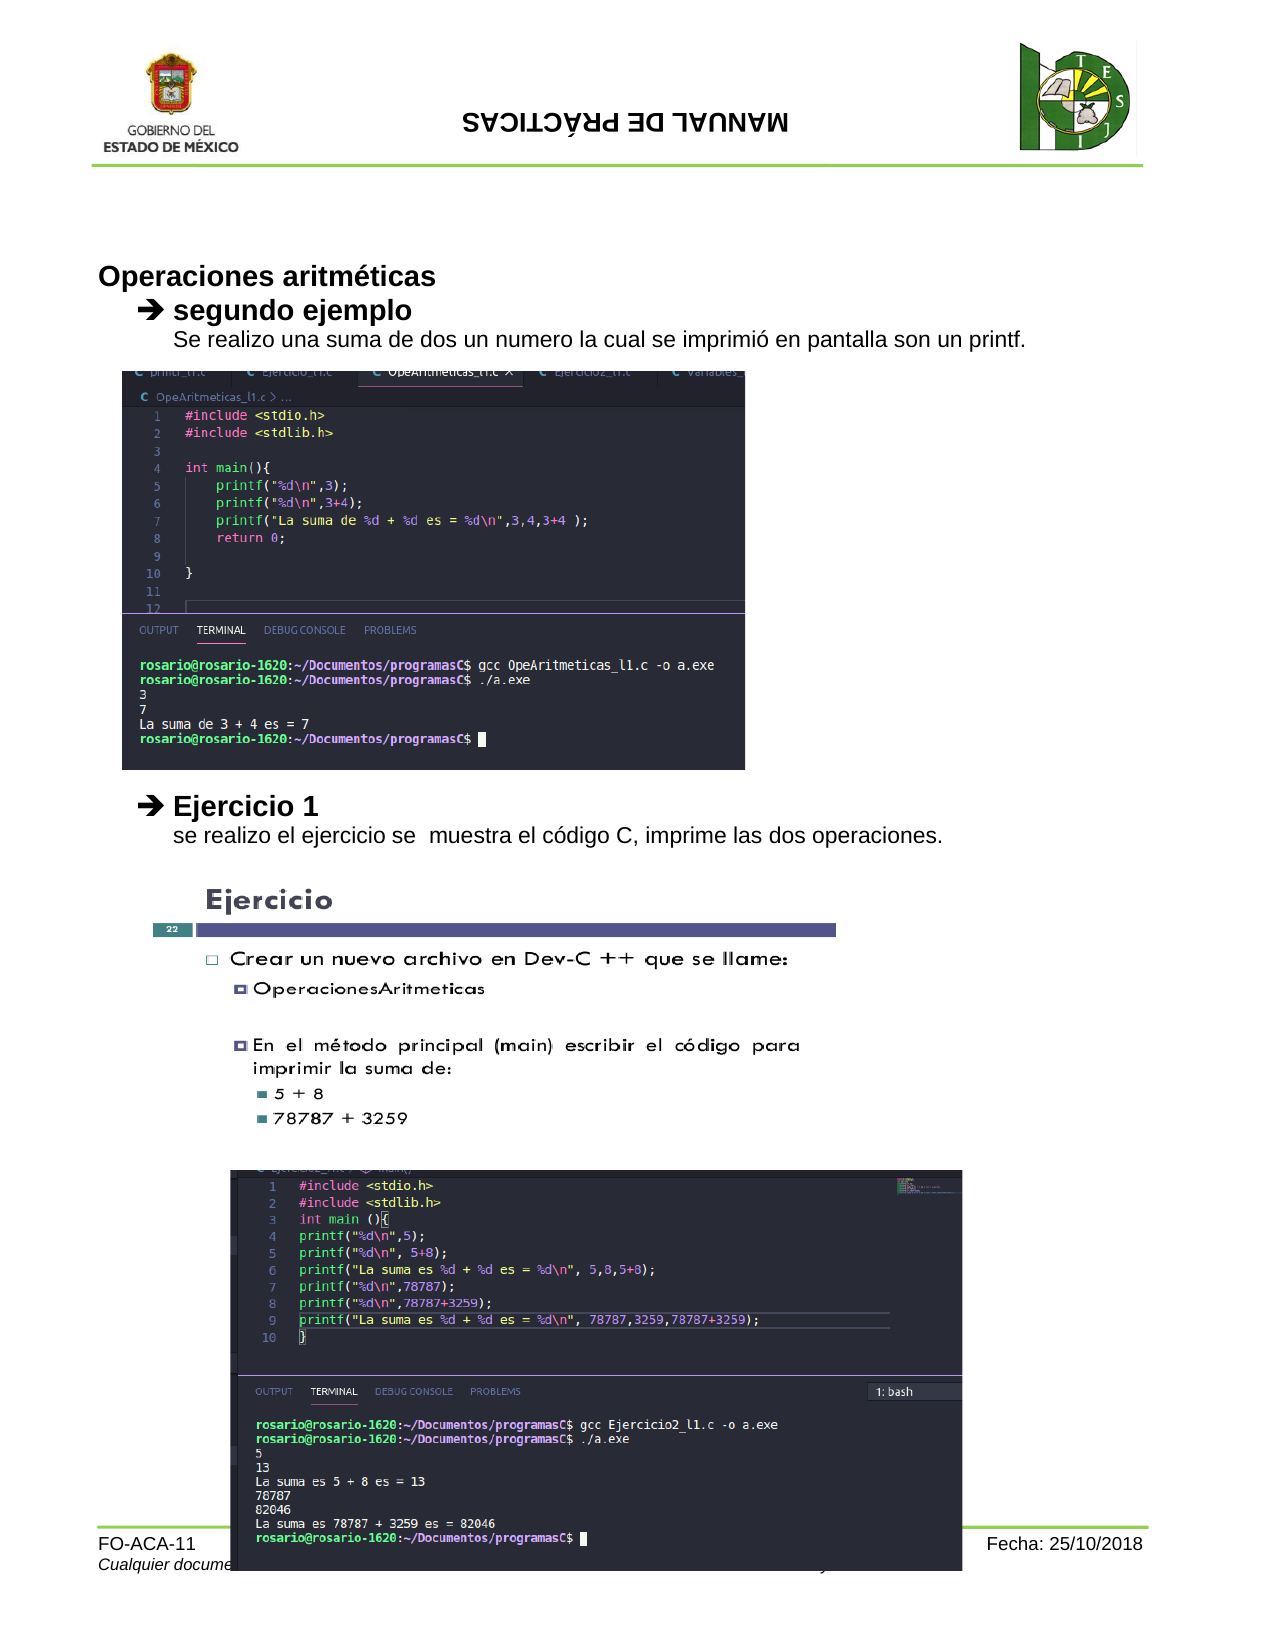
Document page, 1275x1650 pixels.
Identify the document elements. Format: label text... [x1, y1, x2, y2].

list Se realizo una suma de dos un numero la cual se imprimió en pantalla son un printf. [135, 326, 1183, 353]
picture [122, 371, 746, 770]
picture [95, 42, 241, 161]
picture [1018, 41, 1137, 157]
list segundo ejemplo [135, 293, 1183, 326]
picture [230, 1170, 963, 1571]
list Ejercicio 1 [135, 789, 1183, 822]
picture [137, 862, 278, 1143]
list se realizo el ejercicio se muestra el código C, imprime las dos operaciones. [135, 822, 1183, 849]
text Operaciones aritméticas [98, 259, 1183, 293]
